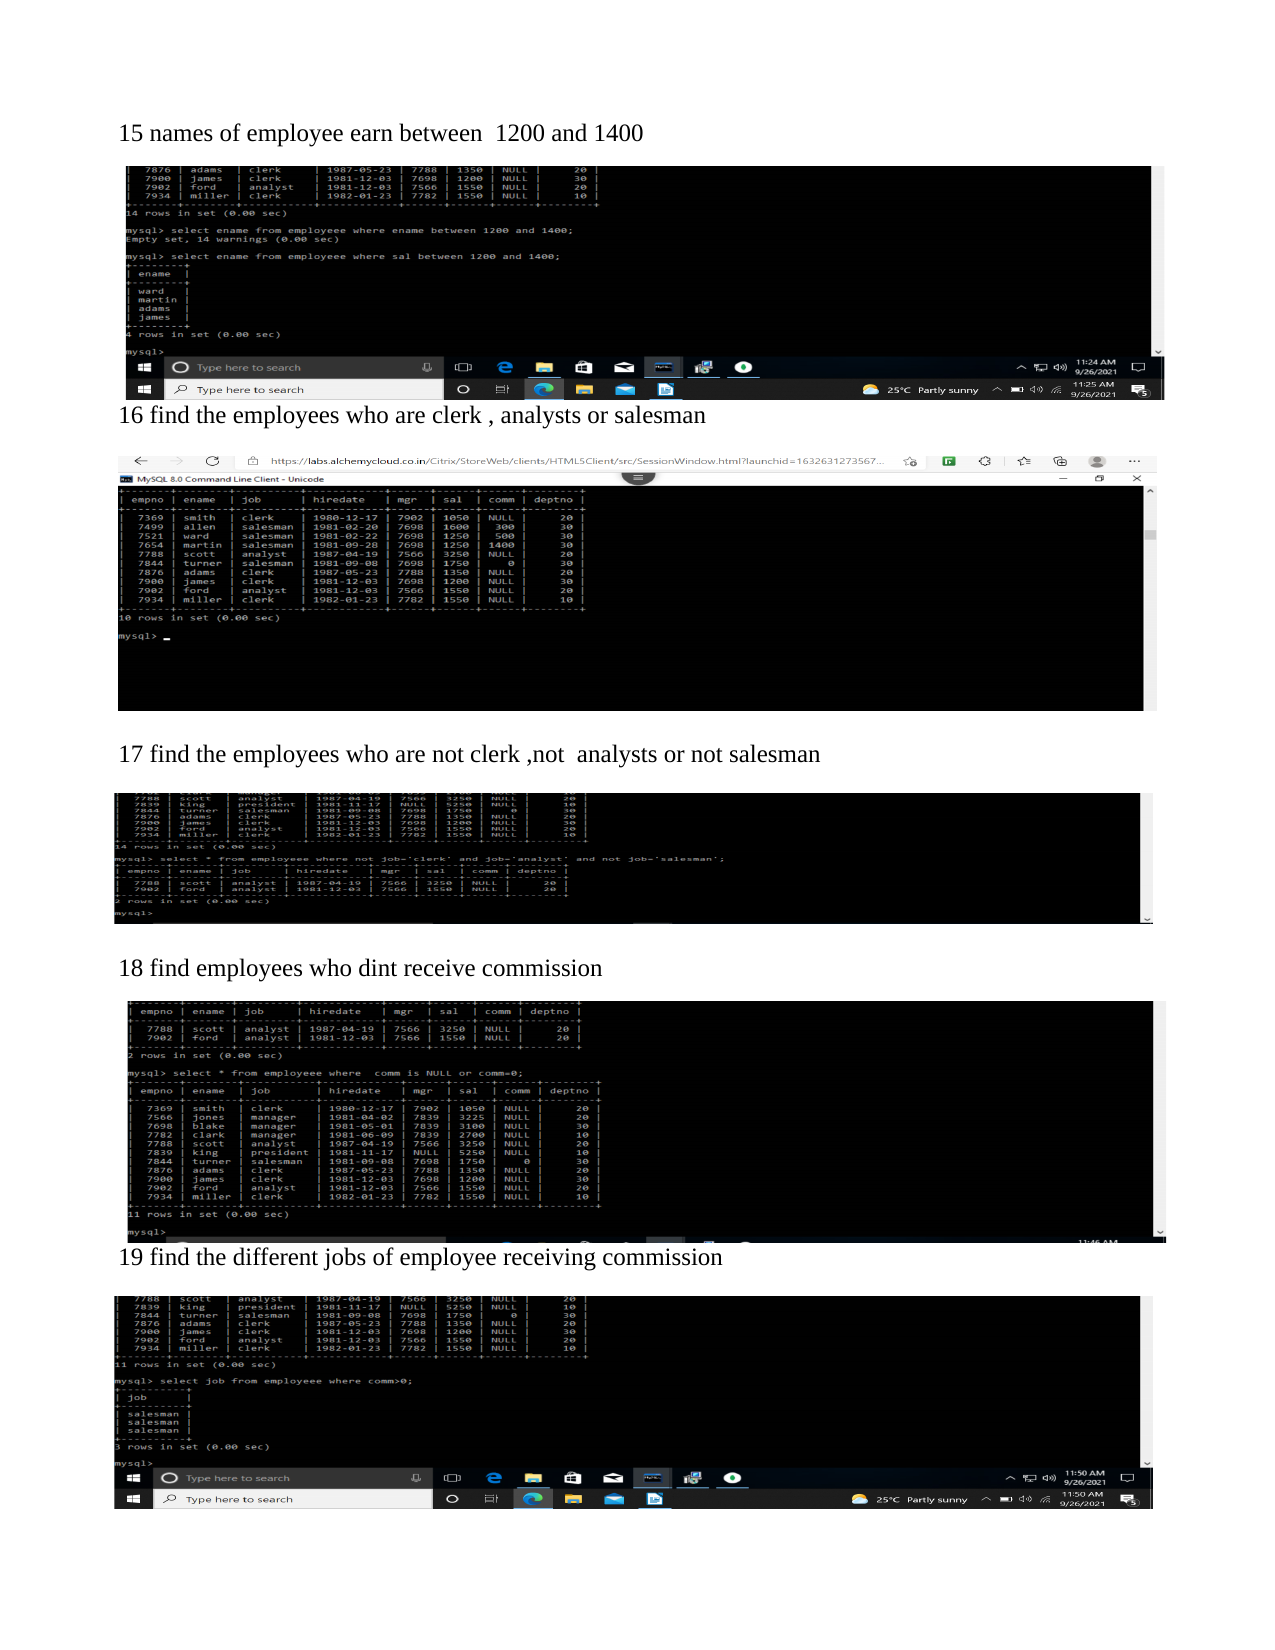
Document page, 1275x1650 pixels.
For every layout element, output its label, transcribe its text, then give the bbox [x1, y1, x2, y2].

text 17 find the employees who are not clerk ,not analysts or not salesman [118, 739, 1157, 767]
text 19 find the different jobs of employee receiving commission [118, 982, 1157, 1271]
picture [114, 793, 1153, 924]
text 16 find the employees who are clerk , analysts or salesman [118, 147, 1157, 428]
text 18 find employees who dint receive commission [118, 953, 1157, 982]
picture [125, 166, 1165, 400]
picture [127, 1001, 1167, 1243]
text 15 names of employee earn between 1200 and 1400 [118, 118, 1157, 147]
picture [118, 456, 1157, 711]
picture [114, 1296, 1153, 1509]
